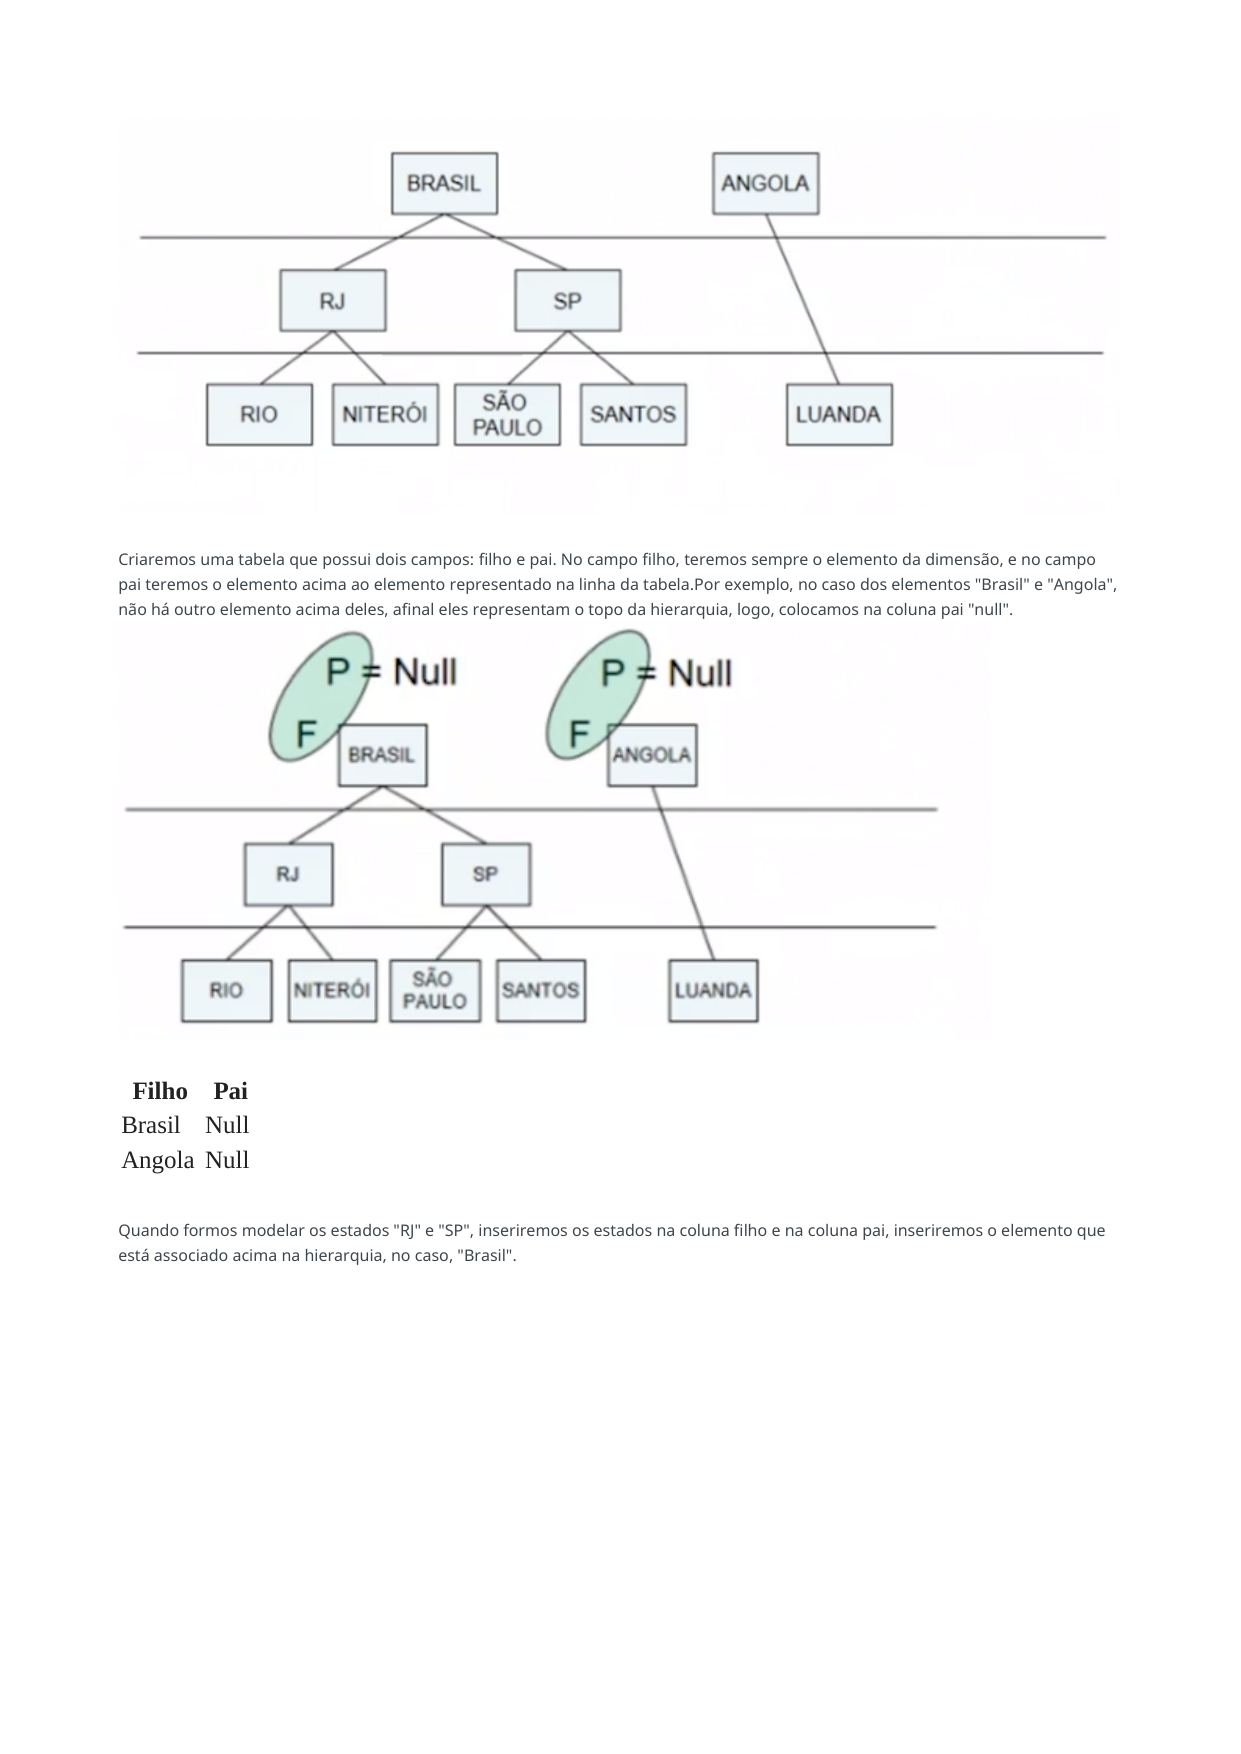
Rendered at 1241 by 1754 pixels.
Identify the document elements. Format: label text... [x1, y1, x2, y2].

table_cell [202, 1198, 259, 1208]
table_cell Null [202, 1108, 259, 1142]
table_cell Null [202, 1142, 259, 1177]
picture [118, 623, 990, 1040]
table_header Pai [202, 1073, 259, 1107]
table_cell [118, 1177, 202, 1187]
text Criaremos uma tabela que possui dois campos: filho e pai. No campo filho, teremos sempre o elemento da dimensão, e no campo pai teremos o elemento acima ao elemento representado na linha da tabela.Por exemplo, no caso dos elementos "Brasil" e "Angola", não há outro elemento acima deles, afinal eles representam o topo da hierarquia, logo, colocamos na coluna pai "null". [118, 548, 1122, 620]
text Quando formos modelar os estados "RJ" e "SP", inseriremos os estados na coluna filho e na coluna pai, inseriremos o elemento que está associado acima na hierarquia, no caso, "Brasil". [118, 1219, 1122, 1266]
table_cell [202, 1209, 259, 1219]
table_cell Brasil [118, 1108, 202, 1142]
table_cell [118, 1187, 202, 1198]
table_cell [202, 1187, 259, 1198]
table_header Filho [118, 1073, 202, 1107]
table_cell [202, 1177, 259, 1187]
table_cell Angola [118, 1142, 202, 1177]
picture [118, 118, 1121, 515]
table_cell [118, 1198, 202, 1208]
table_cell [118, 1209, 202, 1219]
